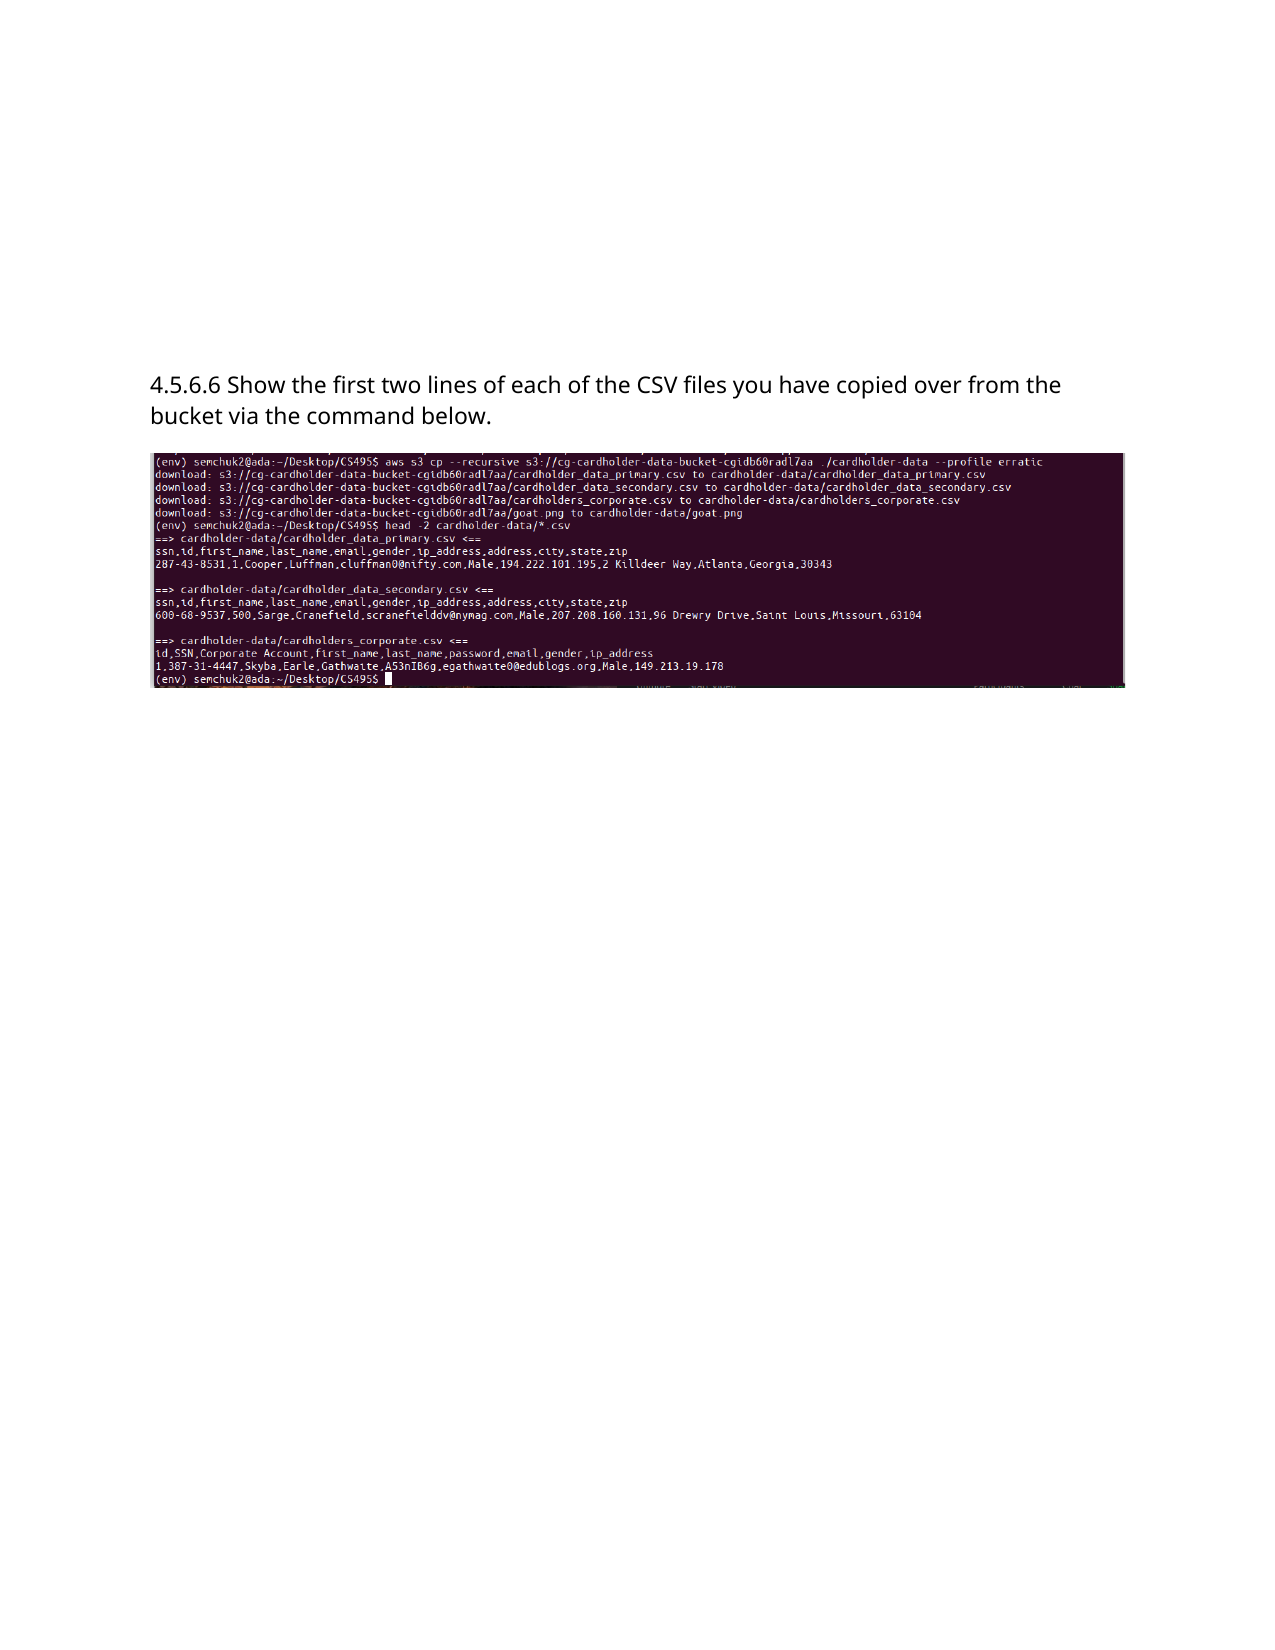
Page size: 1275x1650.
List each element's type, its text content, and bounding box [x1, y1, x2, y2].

text 4.5.6.6 Show the first two lines of each of the CSV files you have copied over from the bucket via the command below. [150, 369, 1125, 431]
picture [150, 453, 1125, 688]
